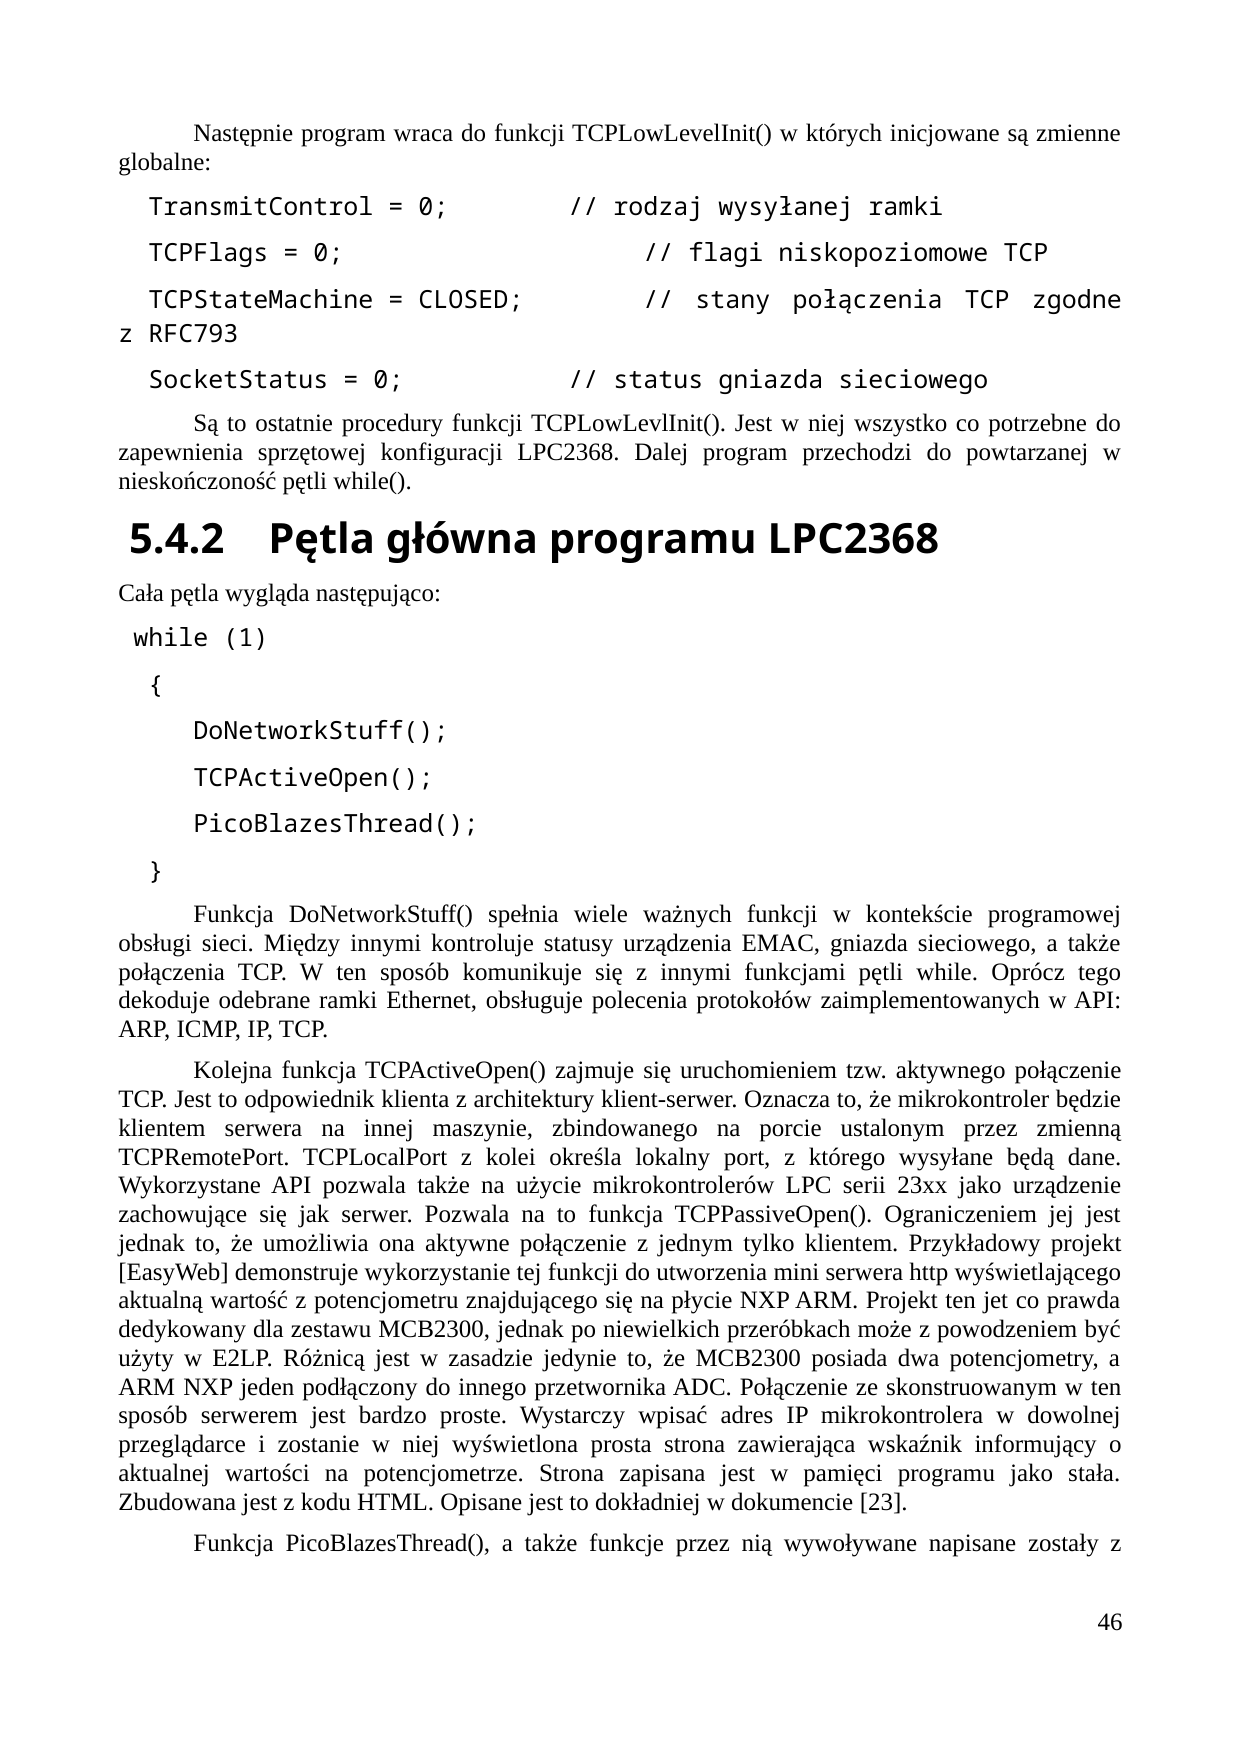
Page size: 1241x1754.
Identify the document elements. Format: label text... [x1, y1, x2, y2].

text while (1) [118, 620, 1122, 654]
text TCPActiveOpen(); [118, 759, 1122, 793]
text TCPFlags = 0; // flagi niskopoziomowe TCP [118, 235, 1122, 269]
text Następnie program wraca do funkcji TCPLowLevelInit() w których inicjowane są zmienne globalne: [118, 118, 1122, 176]
text Funkcja DoNetworkStuff() spełnia wiele ważnych funkcji w kontekście programowej obsługi sieci. Między innymi kontroluje statusy urządzenia EMAC, gniazda sieciowego, a także połączenia TCP. W ten sposób komunikuje się z innymi funkcjami pętli while. Oprócz tego dekoduje odebrane ramki Ethernet, obsługuje polecenia protokołów zaimplementowanych w API: ARP, ICMP, IP, TCP. [118, 899, 1122, 1043]
text TransmitControl = 0; // rodzaj wysyłanej ramki [118, 188, 1122, 222]
text Kolejna funkcja TCPActiveOpen() zajmuje się uruchomieniem tzw. aktywnego połączenie TCP. Jest to odpowiednik klienta z architektury klient-serwer. Oznacza to, że mikrokontroler będzie klientem serwera na innej maszynie, zbindowanego na porcie ustalonym przez zmienną TCPRemotePort. TCPLocalPort z kolei określa lokalny port, z którego wysyłane będą dane. Wykorzystane API pozwala także na użycie mikrokontrolerów LPC serii 23xx jako urządzenie zachowujące się jak serwer. Pozwala na to funkcja TCPPassiveOpen(). Ograniczeniem jej jest jednak to, że umożliwia ona aktywne połączenie z jednym tylko klientem. Przykładowy projekt [EasyWeb] demonstruje wykorzystanie tej funkcji do utworzenia mini serwera http wyświetlającego aktualną wartość z potencjometru znajdującego się na płycie NXP ARM. Projekt ten jet co prawda dedykowany dla zestawu MCB2300, jednak po niewielkich przeróbkach może z powodzeniem być użyty w E2LP. Różnicą jest w zasadzie jedynie to, że MCB2300 posiada dwa potencjometry, a ARM NXP jeden podłączony do innego przetwornika ADC. Połączenie ze skonstruowanym w ten sposób serwerem jest bardzo proste. Wystarczy wpisać adres IP mikrokontrolera w dowolnej przeglądarce i zostanie w niej wyświetlona prosta strona zawierająca wskaźnik informujący o aktualnej wartości na potencjometrze. Strona zapisana jest w pamięci programu jako stała. Zbudowana jest z kodu HTML. Opisane jest to dokładniej w dokumencie [23]. [118, 1055, 1122, 1515]
text { [118, 666, 1122, 700]
text TCPStateMachine = CLOSED; // stany połączenia TCP zgodne z RFC793 [118, 281, 1122, 349]
text Funkcja PicoBlazesThread(), a także funkcje przez nią wywoływane napisane zostały z [118, 1528, 1122, 1557]
text } [118, 853, 1122, 887]
text Cała pętla wygląda następująco: [118, 578, 1122, 607]
text SocketStatus = 0; // status gniazda sieciowego [118, 362, 1122, 396]
text PicoBlazesThread(); [118, 806, 1122, 840]
text DoNetworkStuff(); [118, 713, 1122, 747]
subtitle Pętla główna programu LPC2368 [118, 509, 1122, 566]
text Są to ostatnie procedury funkcji TCPLowLevlInit(). Jest w niej wszystko co potrzebne do zapewnienia sprzętowej konfiguracji LPC2368. Dalej program przechodzi do powtarzanej w nieskończoność pętli while(). [118, 408, 1122, 495]
